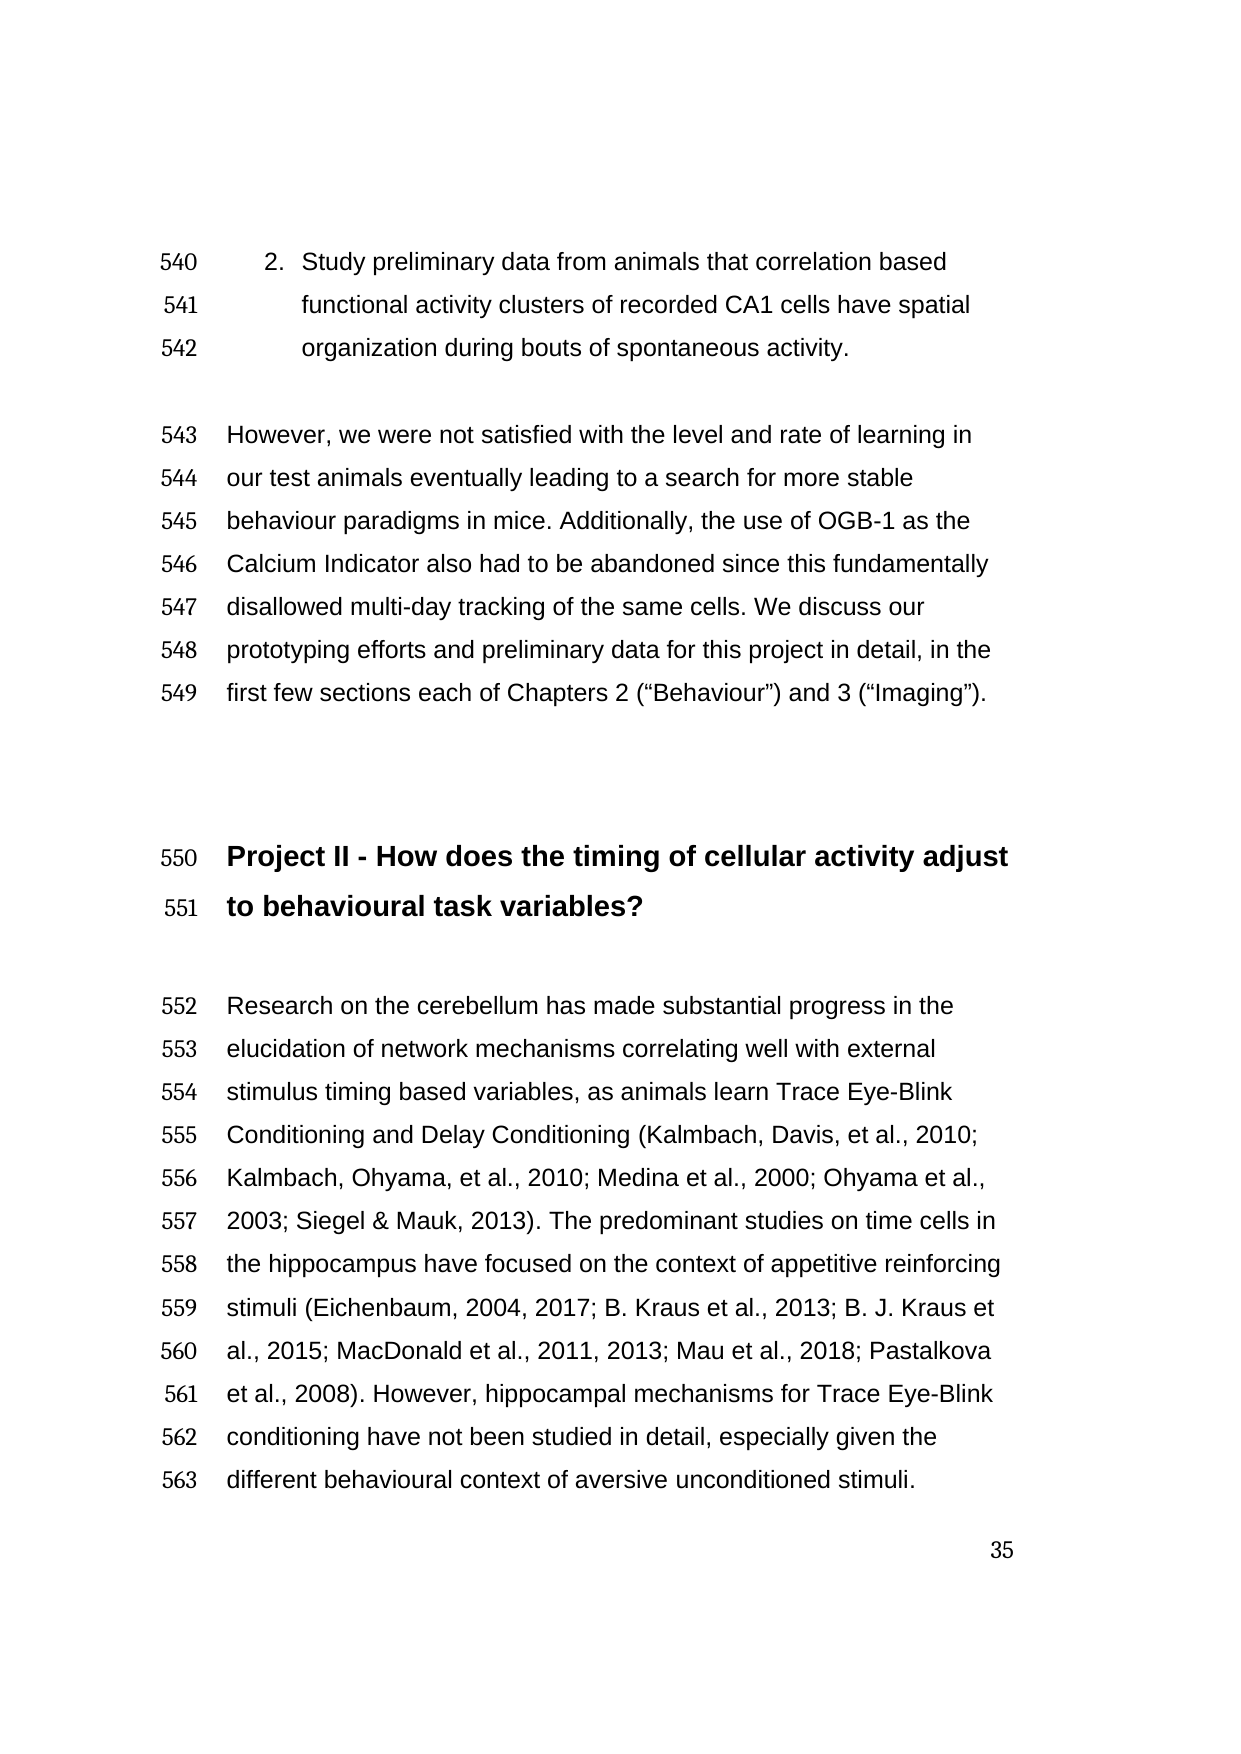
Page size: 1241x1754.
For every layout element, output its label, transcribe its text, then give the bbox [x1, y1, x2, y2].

text Research on the cerebellum has made substantial progress in the elucidation of network mechanisms correlating well with external stimulus timing based variables, as animals learn Trace Eye-Blink Conditioning and Delay Conditioning (Kalmbach, Davis, et al., 2010; Kalmbach, Ohyama, et al., 2010; Medina et al., 2000; Ohyama et al., 2003; Siegel & Mauk, 2013)⁠. The predominant studies on time cells in the hippocampus have focused on the context of appetitive reinforcing stimuli (Eichenbaum, 2004, 2017; B. Kraus et al., 2013; B. J. Kraus et al., 2015; MacDonald et al., 2011, 2013; Mau et al., 2018; Pastalkova et al., 2008). However, hippocampal mechanisms for Trace Eye-Blink conditioning have not been studied in detail, especially given the different behavioural context of aversive unconditioned stimuli. [226, 991, 1014, 1494]
list Study preliminary data from animals that correlation based functional activity clusters of recorded CA1 cells have spatial organization during bouts of spontaneous activity. [264, 247, 1014, 362]
text However, we were not satisfied with the level and rate of learning in our test animals eventually leading to a search for more stable behaviour paradigms in mice. Additionally, the use of OGB-1 as the Calcium Indicator also had to be abandoned since this fundamentally disallowed multi-day tracking of the same cells. We discuss our prototyping efforts and preliminary data for this project in detail, in the first few sections each of Chapters 2 (“Behaviour”) and 3 (“Imaging”). [226, 420, 1014, 707]
subtitle Project II - How does the timing of cellular activity adjust to behavioural task variables? [226, 838, 1014, 922]
